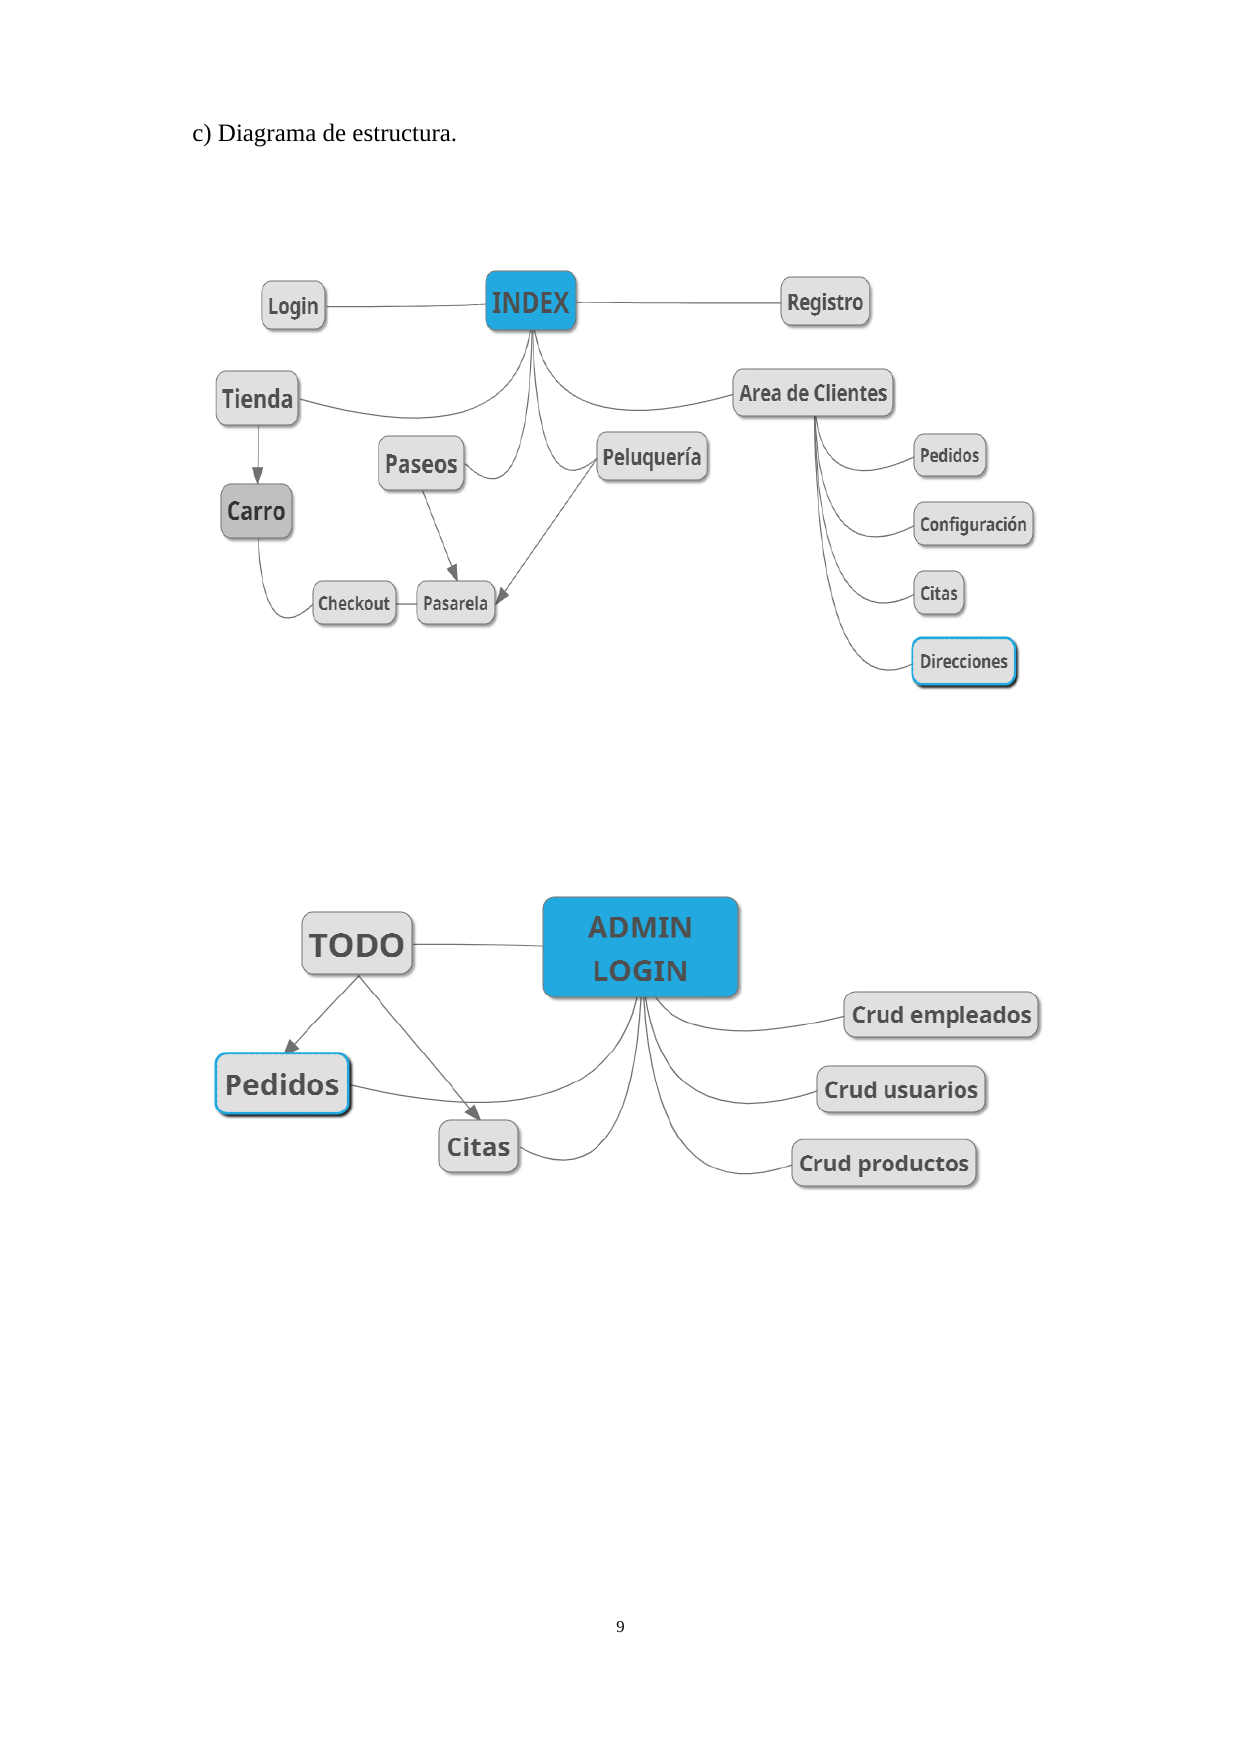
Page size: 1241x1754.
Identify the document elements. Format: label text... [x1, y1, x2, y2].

picture [163, 794, 1104, 1282]
text c) Diagrama de estructura. [118, 118, 1122, 147]
picture [129, 175, 1111, 747]
